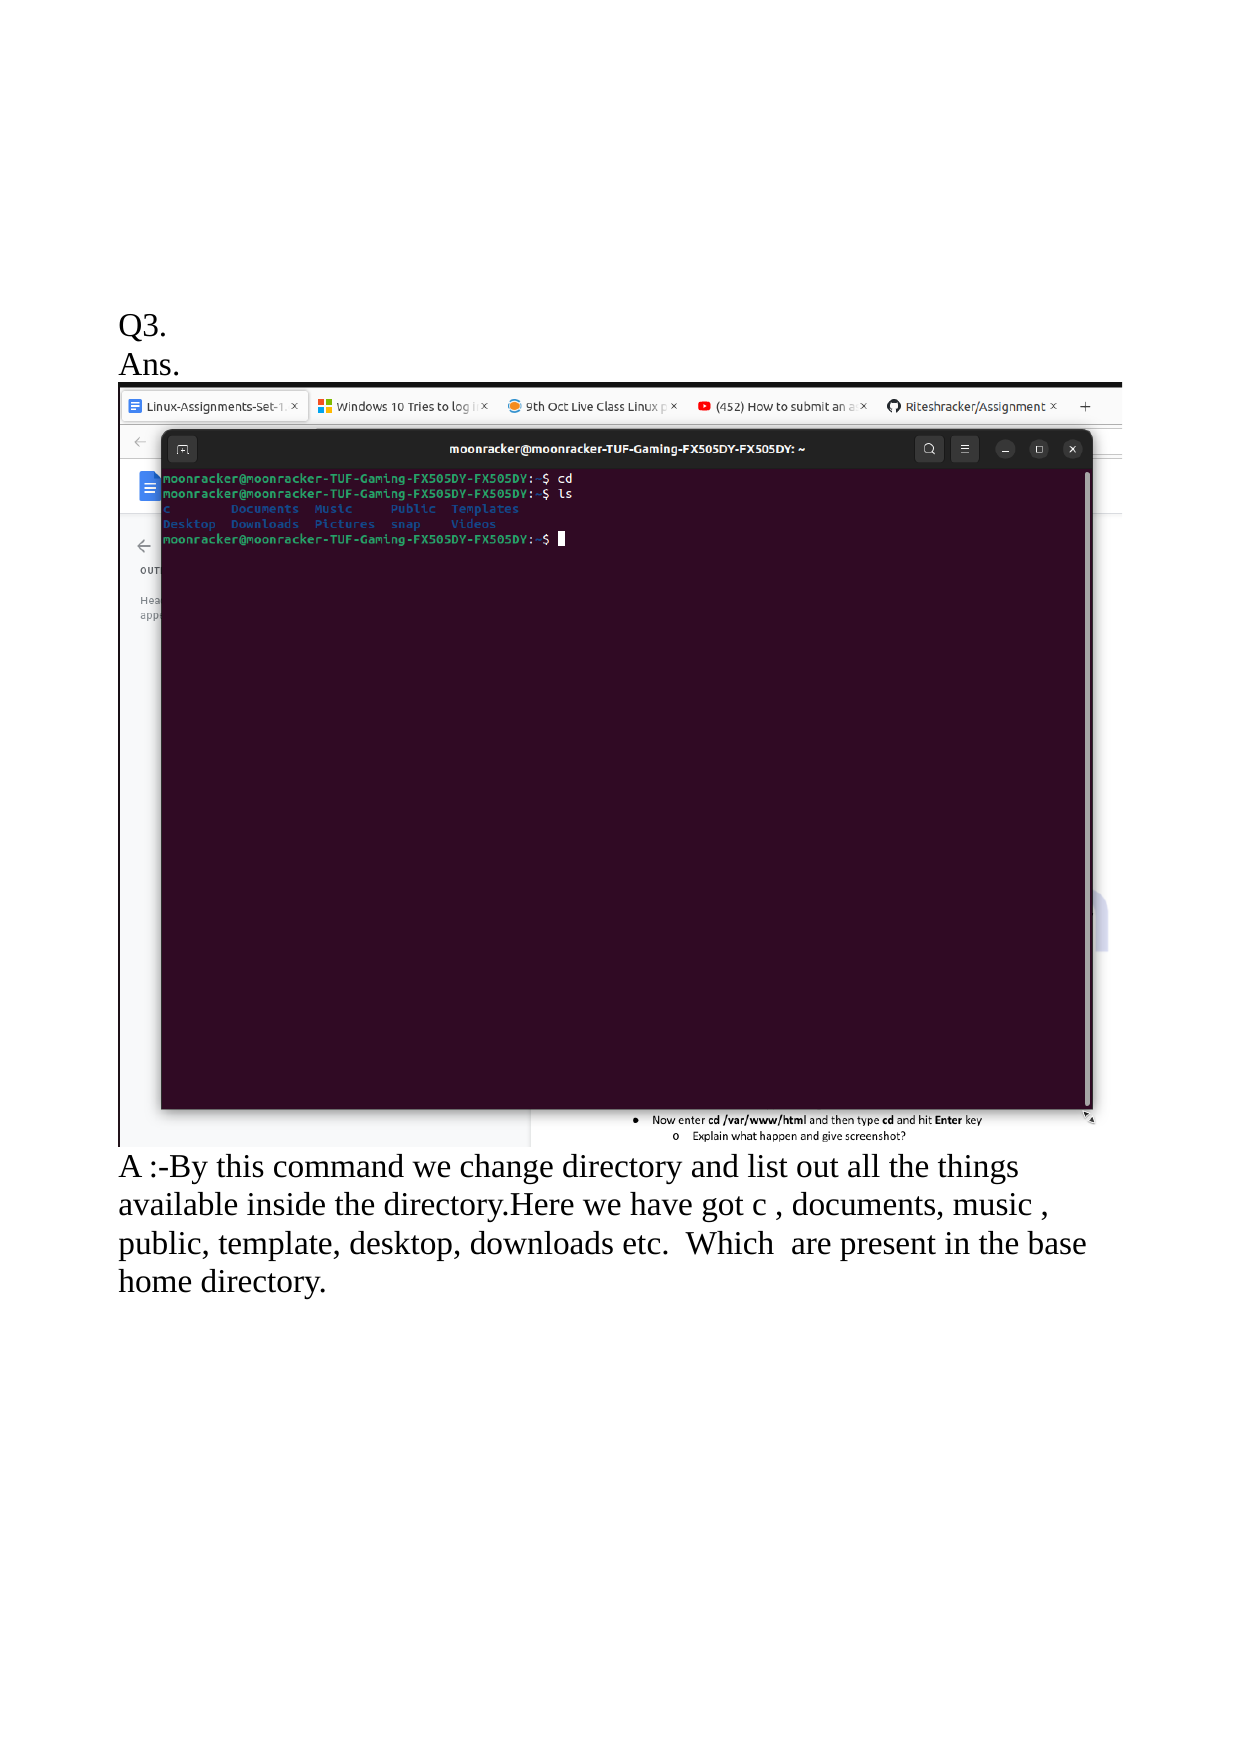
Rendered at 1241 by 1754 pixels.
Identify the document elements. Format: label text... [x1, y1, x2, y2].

picture [118, 382, 1123, 1147]
text Q3. [118, 306, 1122, 344]
text A :-By this command we change directory and list out all the things available inside the directory.Here we have got c , documents, music , public, template, desktop, downloads etc. Which are present in the base home directory. [118, 1147, 1122, 1299]
text Ans. [118, 344, 1122, 382]
